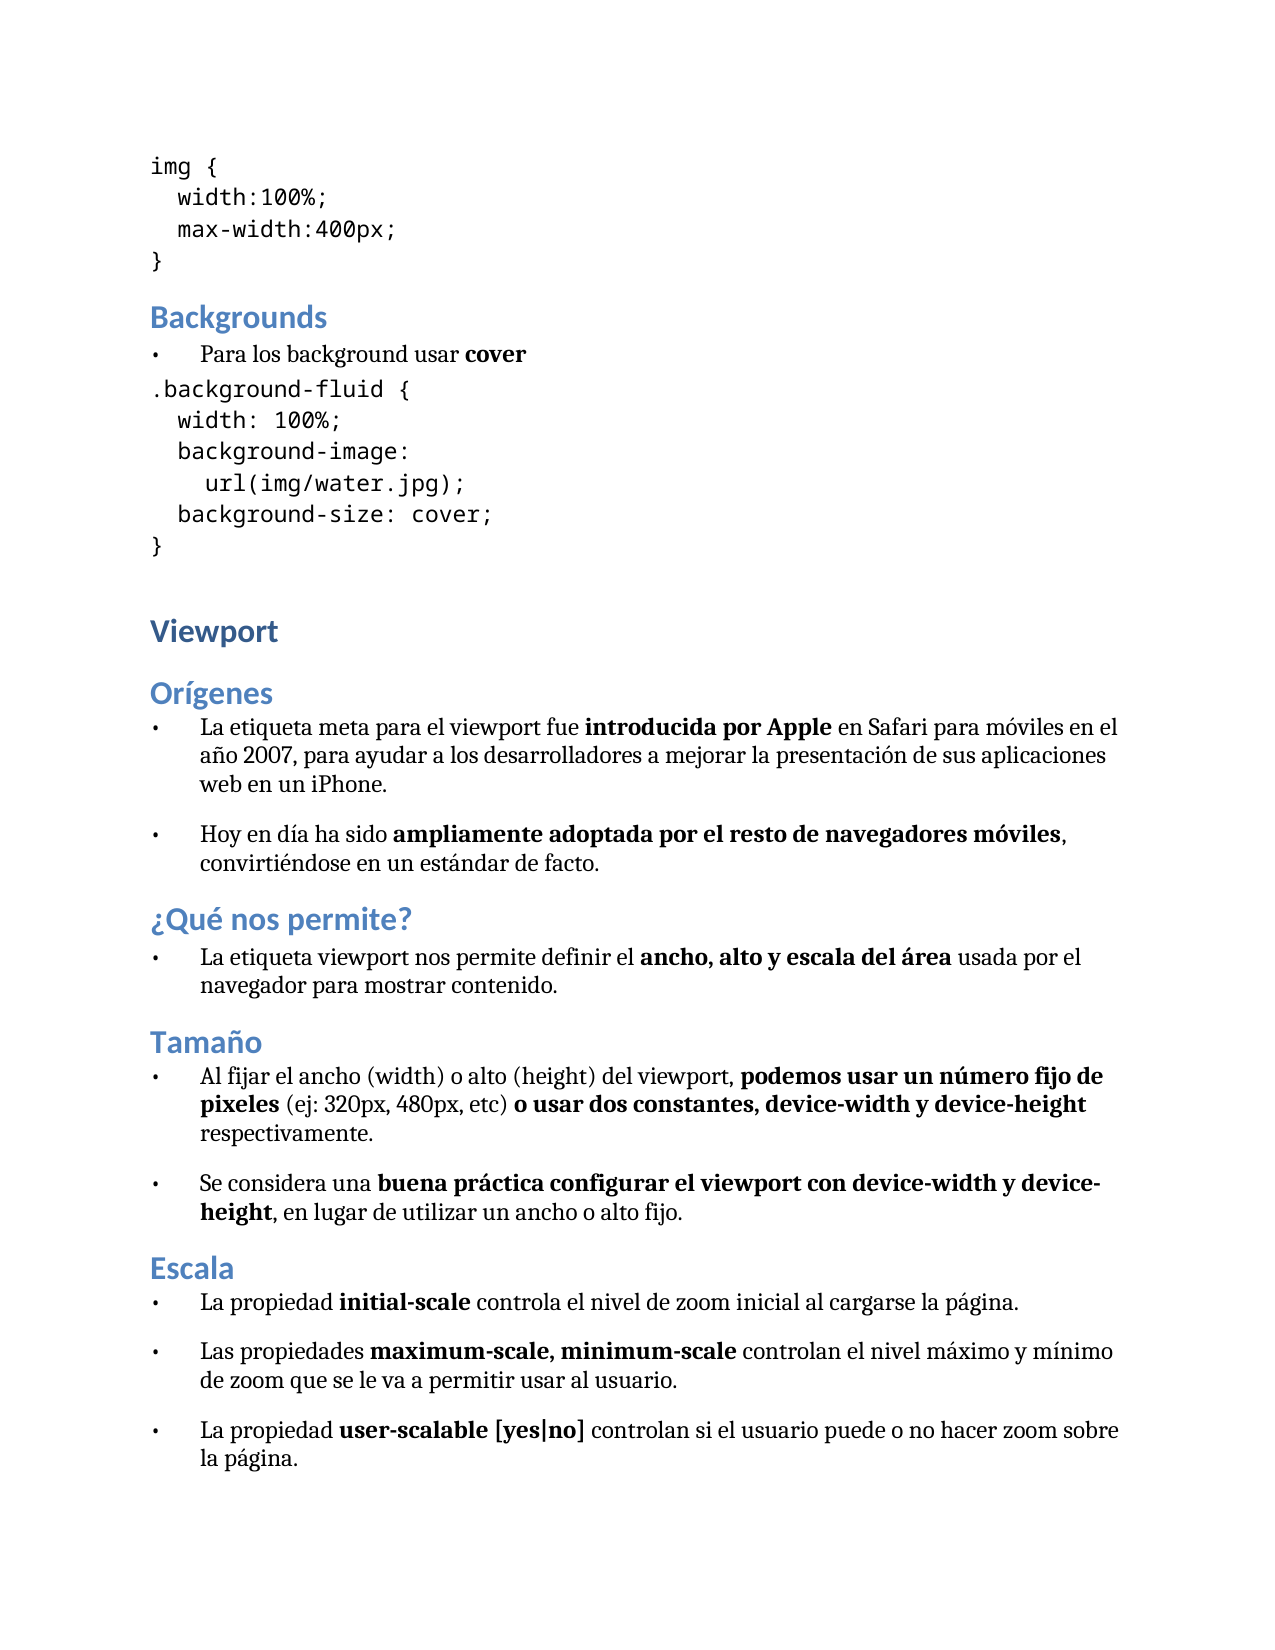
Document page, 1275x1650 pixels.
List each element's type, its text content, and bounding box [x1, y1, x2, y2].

list La etiqueta viewport nos permite definir el ancho, alto y escala del área usada por el navegador para mostrar contenido. [150, 942, 1125, 1000]
list Se considera una buena práctica configurar el viewport con device-width y device-height, en lugar de utilizar un ancho o alto fijo. [150, 1169, 1125, 1226]
subtitle Escala [150, 1247, 1125, 1288]
list La propiedad initial-scale controla el nivel de zoom inicial al cargarse la página. [150, 1288, 1125, 1316]
list La etiqueta meta para el viewport fue introducida por Apple en Safari para móviles en el año 2007, para ayudar a los desarrolladores a mejorar la presentación de sus aplicaciones web en un iPhone. [150, 713, 1125, 799]
subtitle Tamaño [150, 1021, 1125, 1062]
subtitle Backgrounds [150, 296, 1125, 337]
list Al fijar el ancho (width) o alto (height) del viewport, podemos usar un número fijo de pixeles (ej: 320px, 480px, etc) o usar dos constantes, device-width y device-height respectivamente. [150, 1062, 1125, 1148]
list Hoy en día ha sido ampliamente adoptada por el resto de navegadores móviles, convirtiéndose en un estándar de facto. [150, 820, 1125, 877]
list Para los background usar cover [150, 340, 1125, 369]
subtitle ¿Qué nos permite? [150, 898, 1125, 939]
subtitle Viewport [150, 610, 1125, 651]
list La propiedad user-scalable [yes|no] controlan si el usuario puede o no hacer zoom sobre la página. [150, 1416, 1125, 1473]
text img { width:100%; max-width:400px; } [150, 150, 1125, 275]
text .background-fluid { width: 100%; background-image: url(img/water.jpg); background-size: cover; } [150, 373, 1125, 560]
list Las propiedades maximum-scale, minimum-scale controlan el nivel máximo y mínimo de zoom que se le va a permitir usar al usuario. [150, 1337, 1125, 1395]
subtitle Orígenes [150, 672, 1125, 713]
